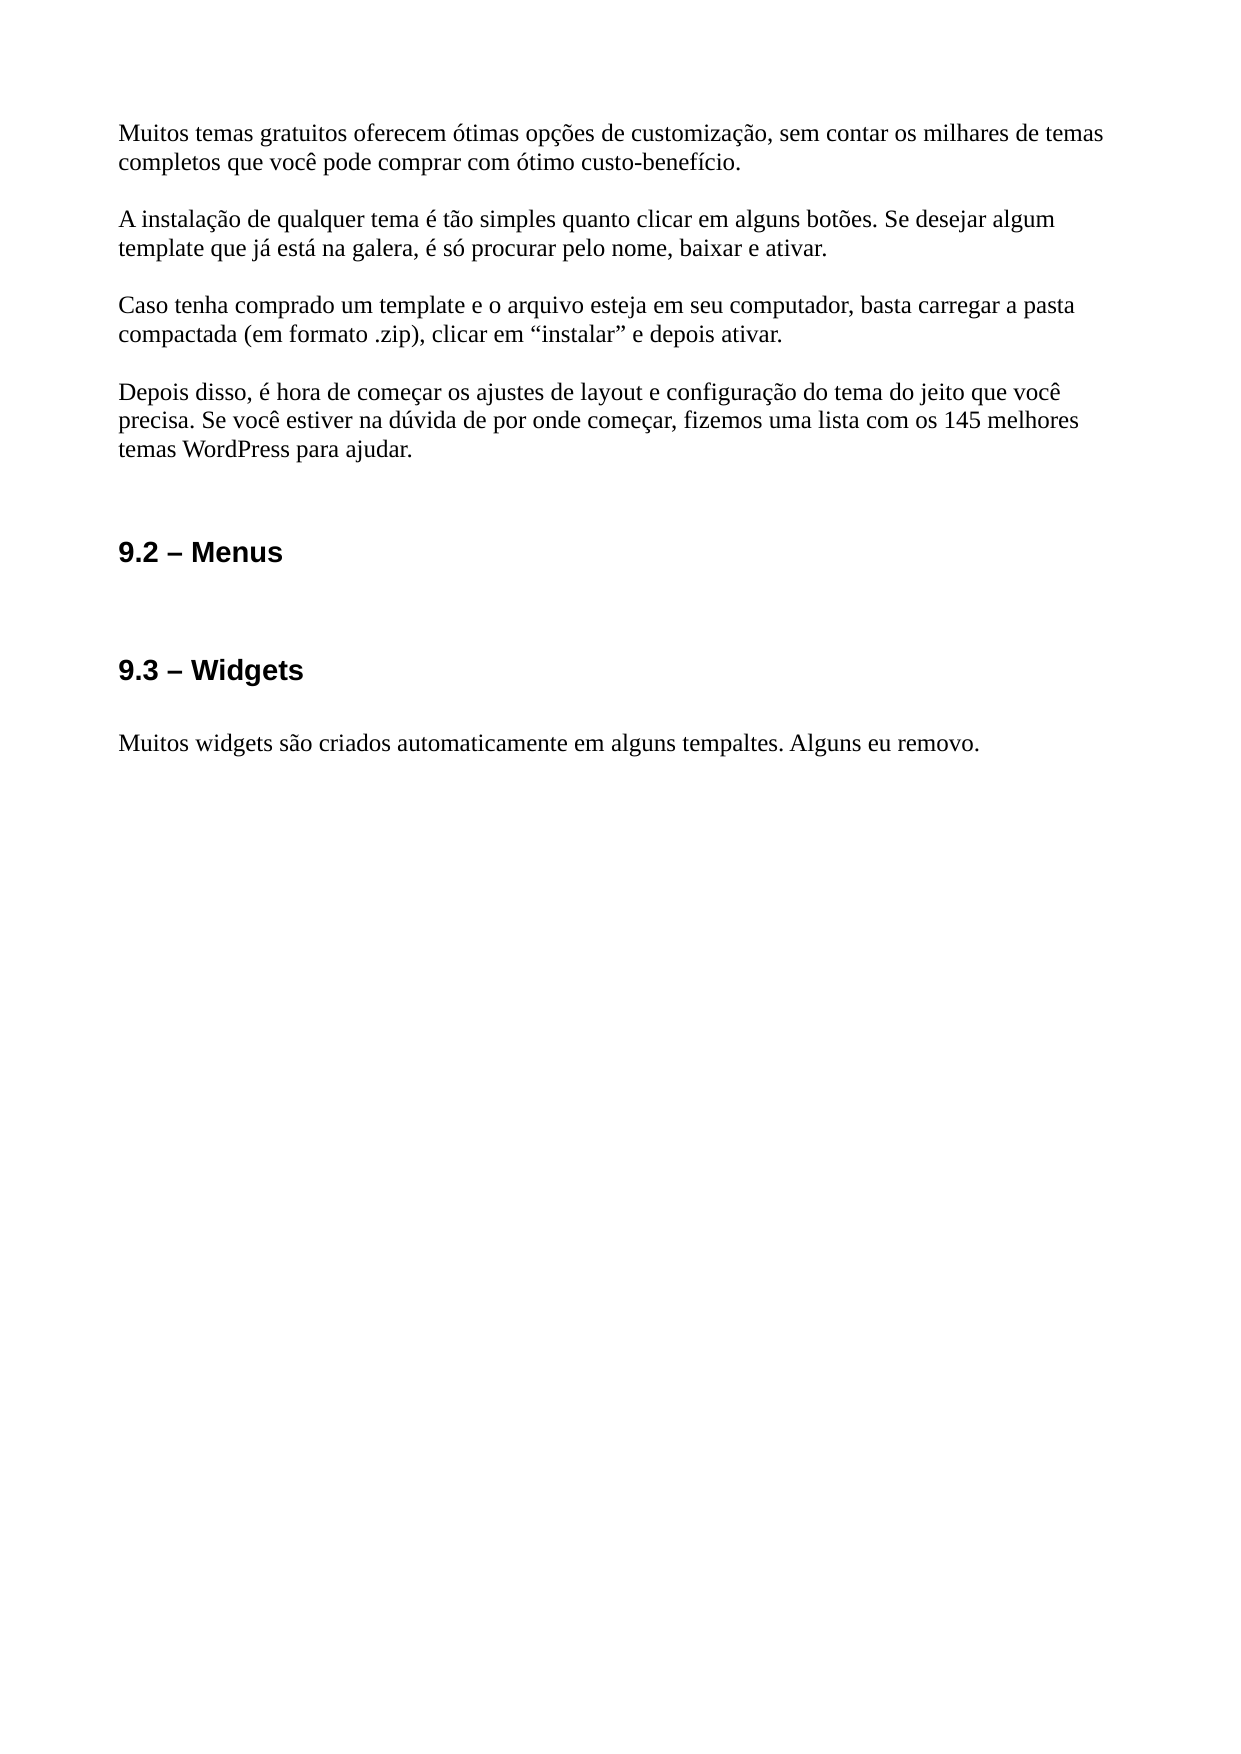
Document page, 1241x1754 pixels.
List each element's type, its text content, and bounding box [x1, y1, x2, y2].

text A instalação de qualquer tema é tão simples quanto clicar em alguns botões. Se desejar algum template que já está na galera, é só procurar pelo nome, baixar e ativar. [118, 204, 1122, 262]
subtitle 9.3 – Widgets [118, 653, 1122, 687]
text Muitos temas gratuitos oferecem ótimas opções de customização, sem contar os milhares de temas completos que você pode comprar com ótimo custo-benefício. [118, 118, 1122, 176]
subtitle 9.2 – Menus [118, 535, 1122, 569]
text Depois disso, é hora de começar os ajustes de layout e configuração do tema do jeito que você precisa. Se você estiver na dúvida de por onde começar, fizemos uma lista com os 145 melhores temas WordPress para ajudar. [118, 377, 1122, 463]
text Caso tenha comprado um template e o arquivo esteja em seu computador, basta carregar a pasta compactada (em formato .zip), clicar em “instalar” e depois ativar. [118, 291, 1122, 348]
text Muitos widgets são criados automaticamente em alguns tempaltes. Alguns eu removo. [118, 728, 1122, 757]
